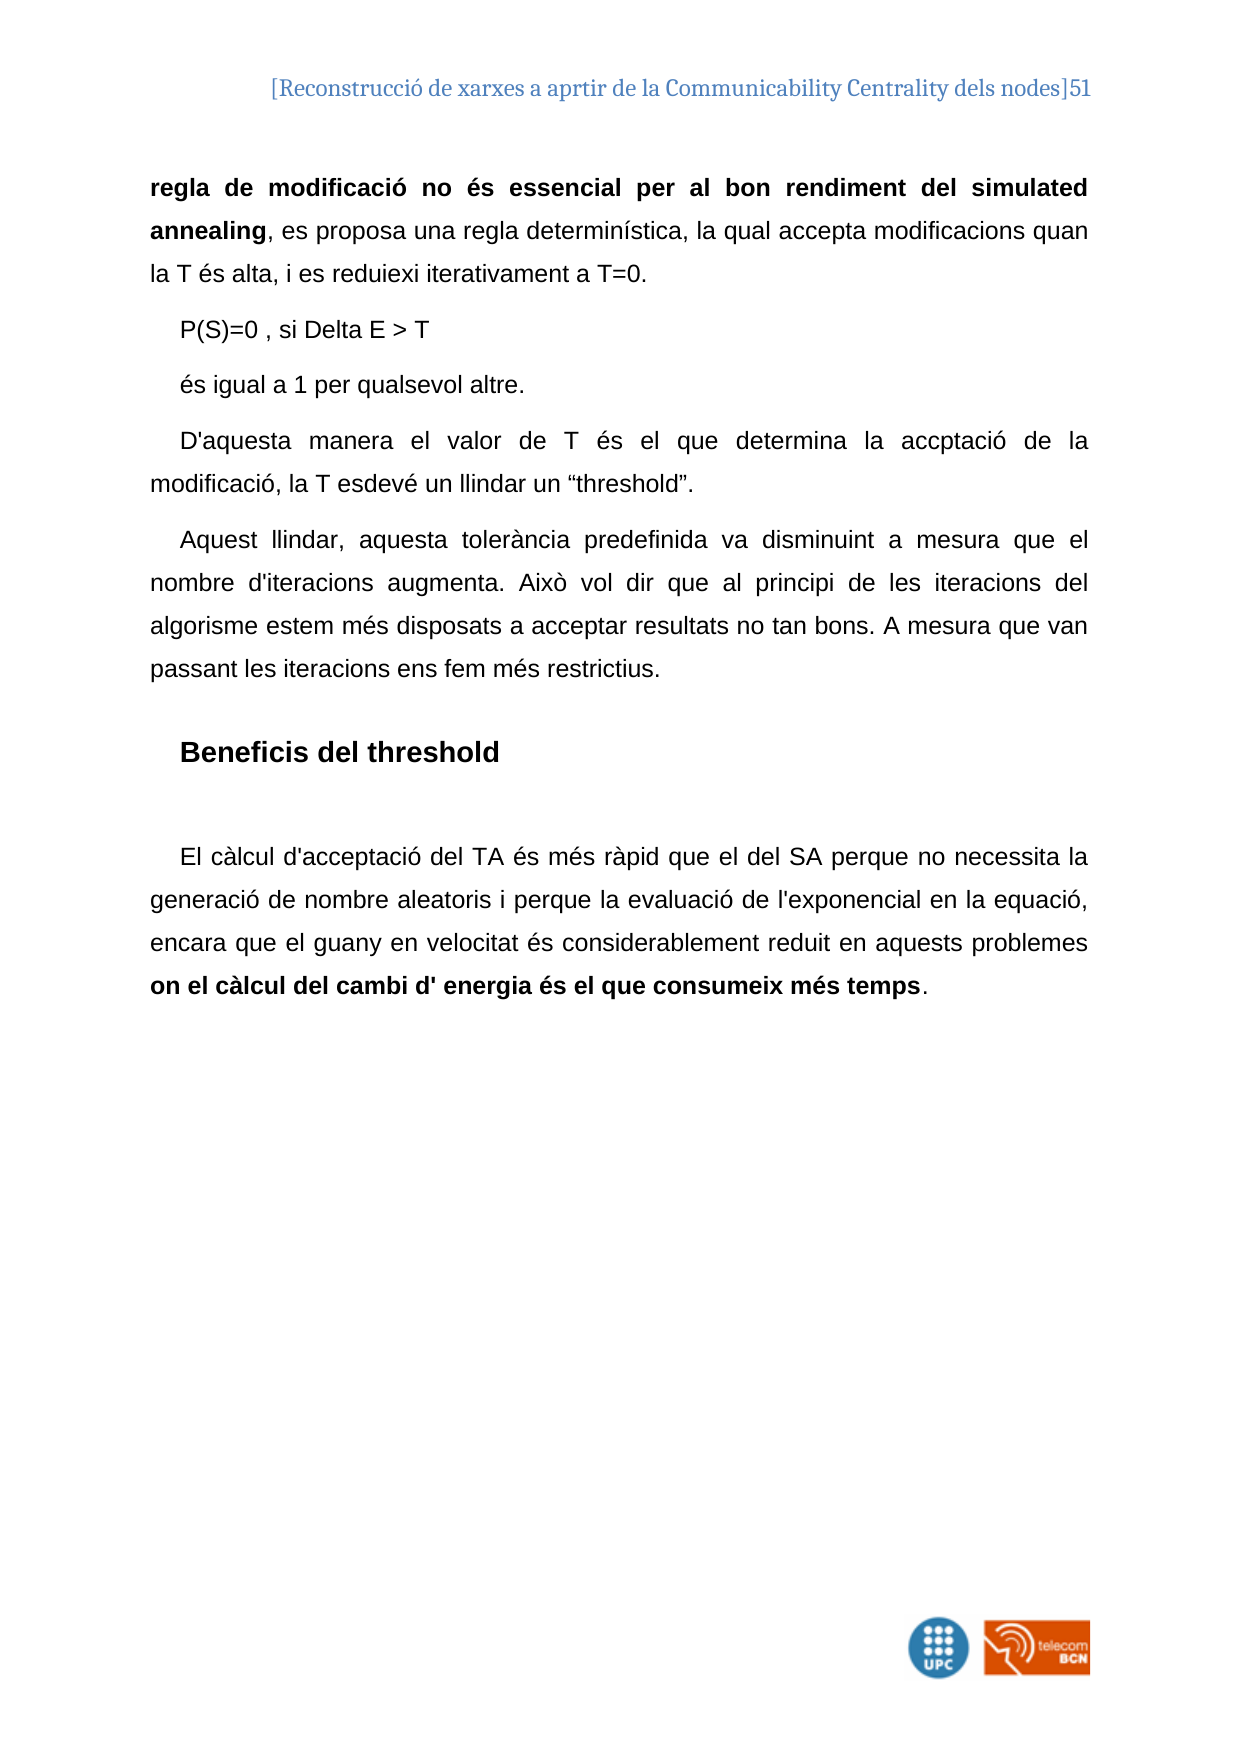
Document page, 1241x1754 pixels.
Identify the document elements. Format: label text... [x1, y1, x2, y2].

subtitle Beneficis del threshold [150, 735, 1090, 768]
text El càlcul d'acceptació del TA és més ràpid que el del SA perque no necessita la generació de nombre aleatoris i perque la evaluació de l'exponencial en la equació, encara que el guany en velocitat és considerablement reduit en aquests problemes on el càlcul del cambi d' energia és el que consumeix més temps. [150, 841, 1090, 999]
text P(S)=0 , si Delta E > T [150, 315, 1090, 343]
text és igual a 1 per qualsevol altre. [150, 370, 1090, 399]
text D'aquesta manera el valor de T és el que determina la accptació de la modificació, la T esdevé un llindar un “threshold”. [150, 426, 1090, 498]
text Aquest llindar, aquesta tolerància predefinida va disminuint a mesura que el nombre d'iteracions augmenta. Això vol dir que al principi de les iteracions del algorisme estem més disposats a acceptar resultats no tan bons. A mesura que van passant les iteracions ens fem més restrictius. [150, 525, 1090, 683]
picture [904, 1614, 1091, 1681]
text regla de modificació no és essencial per al bon rendiment del simulated annealing, es proposa una regla determinística, la qual accepta modificacions quan la T és alta, i es reduiexi iterativament a T=0. [150, 173, 1090, 288]
